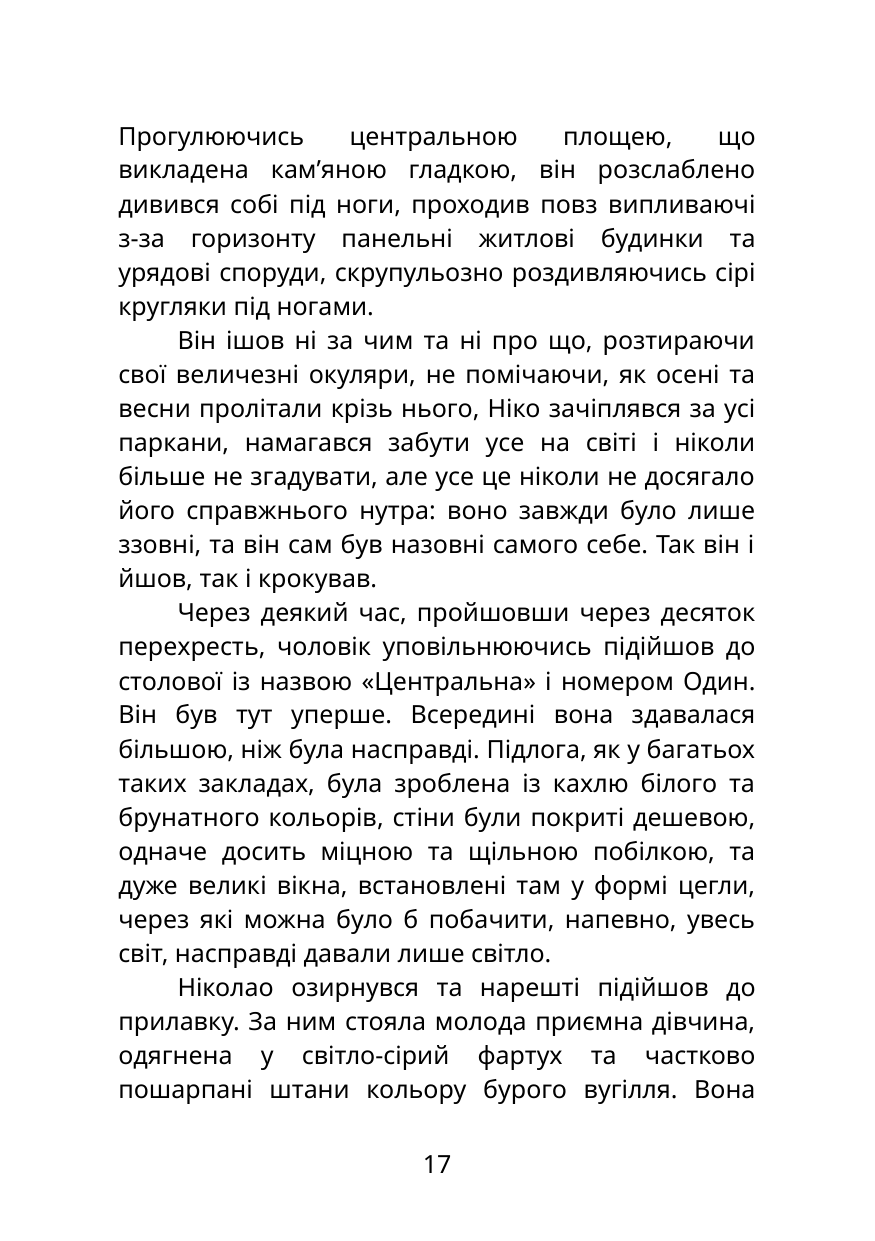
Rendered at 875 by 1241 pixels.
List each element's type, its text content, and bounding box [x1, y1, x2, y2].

text Ніколао озирнувся та нарешті підійшов до прилавку. За ним стояла молода приємна дівчина, одягнена у світло-сірий фартух та частково пошарпані штани кольору бурого вугілля. Вона [118, 970, 756, 1106]
text Він ішов ні за чим та ні про що, розтираючи свої величезні окуляри, не помічаючи, як осені та весни пролітали крізь нього, Ніко зачіплявся за усі паркани, намагався забути усе на світі і ніколи більше не згадувати, але усе це ніколи не досягало його справжнього нутра: воно завжди було лише ззовні, та він сам був назовні самого себе. Так він і йшов, так і крокував. [118, 322, 756, 595]
text Через деякий час, пройшовши через десяток перехресть, чоловік уповільнюючись підійшов до столової із назвою «Центральна» і номером Один. Він був тут уперше. Всередині вона здавалася більшою, ніж була насправді. Підлога, як у багатьох таких закладах, була зроблена із кахлю білого та брунатного кольорів, стіни були покриті дешевою, одначе досить міцною та щільною побілкою, та дуже великі вікна, встановлені там у формі цегли, через які можна було б побачити, напевно, увесь світ, насправді давали лише світло. [118, 595, 756, 970]
text Прогулюючись центральною площею, що викладена кам’яною гладкою, він розслаблено дивився собі під ноги, проходив повз випливаючі з-за горизонту панельні житлові будинки та урядові споруди, скрупульозно роздивляючись сірі кругляки під ногами. [118, 118, 756, 322]
